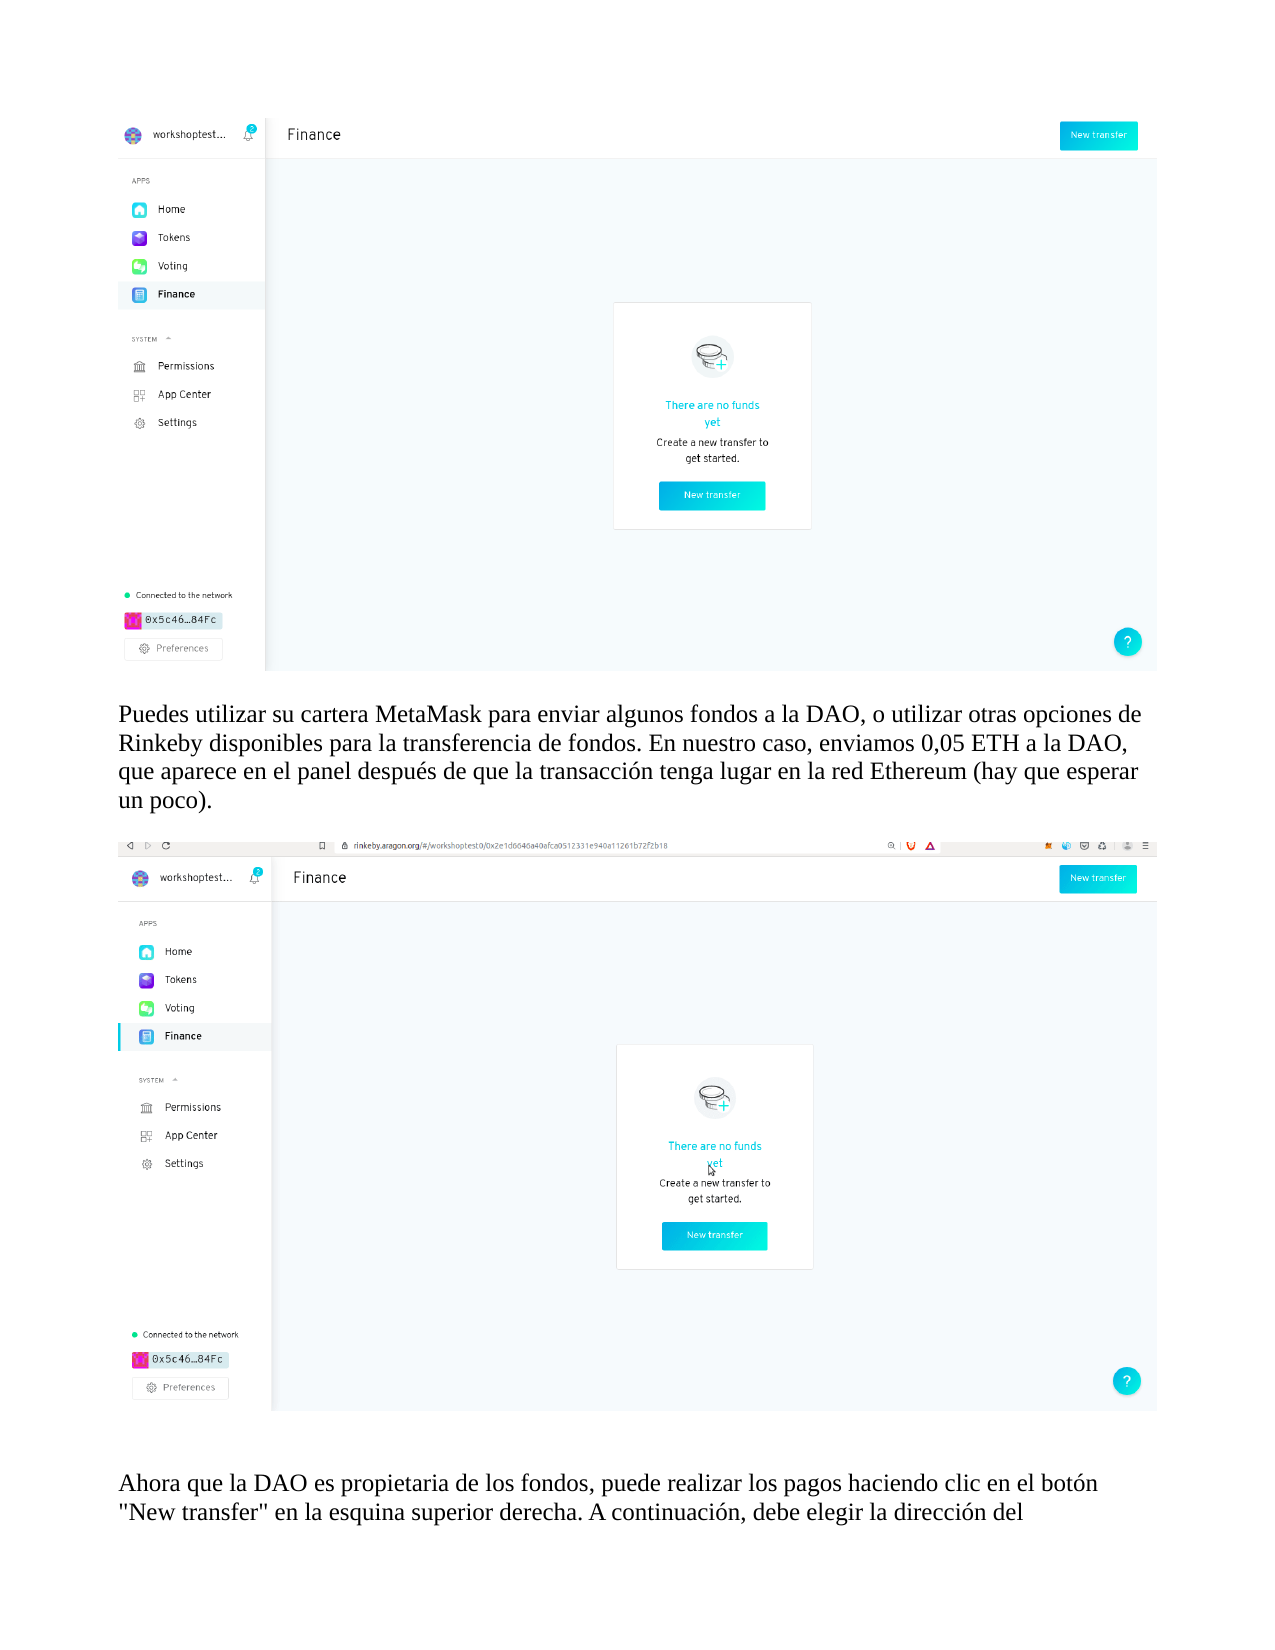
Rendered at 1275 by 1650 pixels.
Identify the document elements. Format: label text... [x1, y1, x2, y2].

picture [118, 118, 1157, 671]
text Ahora que la DAO es propietaria de los fondos, puede realizar los pagos haciendo clic en el botón "New transfer" en la esquina superior derecha. A continuación, debe elegir la dirección del [118, 1468, 1157, 1526]
text Puedes utilizar su cartera MetaMask para enviar algunos fondos a la DAO, o utilizar otras opciones de Rinkeby disponibles para la transferencia de fondos. En nuestro caso, enviamos 0,05 ETH a la DAO, que aparece en el panel después de que la transacción tenga lugar en la red Ethereum (hay que esperar un poco). [118, 699, 1157, 814]
picture [118, 842, 1157, 1411]
